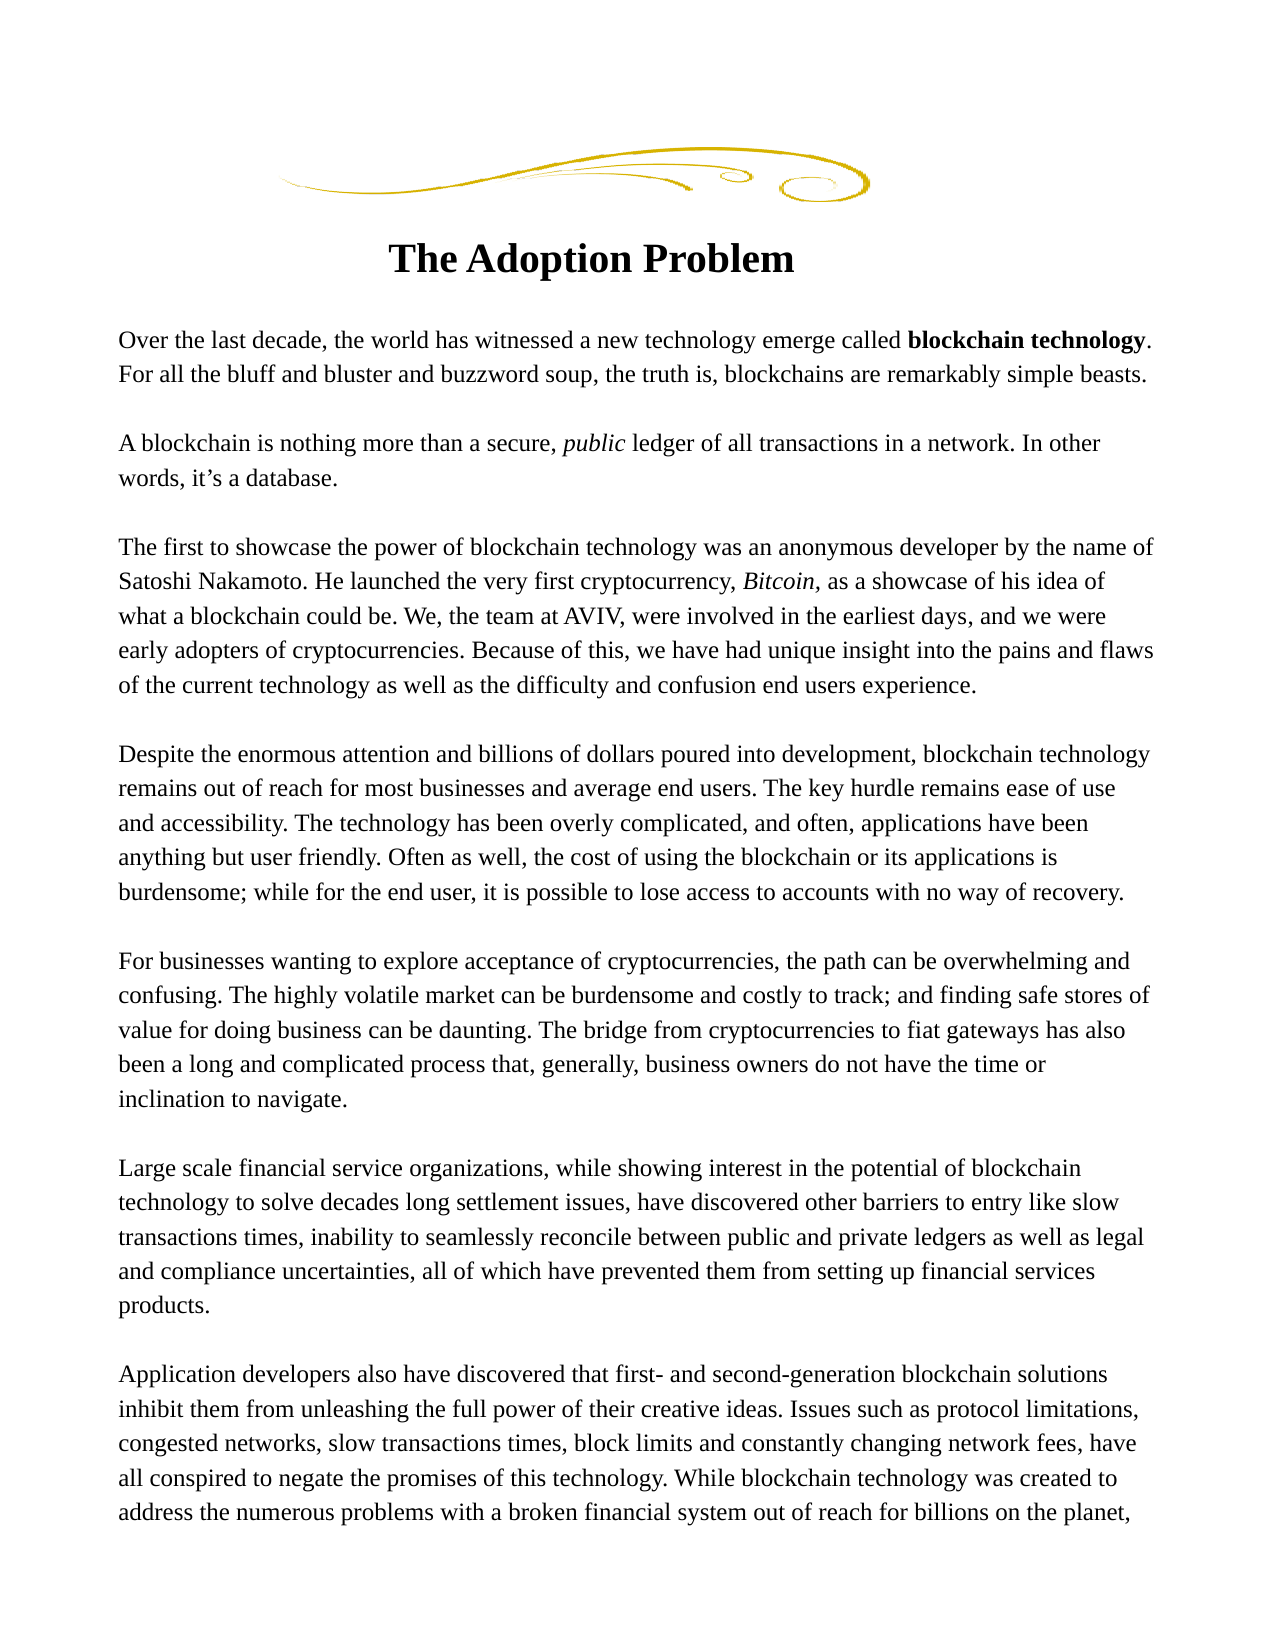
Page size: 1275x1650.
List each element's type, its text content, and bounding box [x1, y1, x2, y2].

text The Adoption Problem [118, 233, 1157, 281]
picture [278, 147, 871, 202]
text Large scale financial service organizations, while showing interest in the potential of blockchain technology to solve decades long settlement issues, have discovered other barriers to entry like slow transactions times, inability to seamlessly reconcile between public and private ledgers as well as legal and compliance uncertainties, all of which have prevented them from setting up financial services products. [118, 1153, 1157, 1319]
text The first to showcase the power of blockchain technology was an anonymous developer by the name of Satoshi Nakamoto. He launched the very first cryptocurrency, Bitcoin, as a showcase of his idea of what a blockchain could be. We, the team at AVIV, were involved in the earliest days, and we were early adopters of cryptocurrencies. Because of this, we have had unique insight into the pains and flaws of the current technology as well as the difficulty and confusion end users experience. [118, 532, 1157, 699]
text Despite the enormous attention and billions of dollars poured into development, blockchain technology remains out of reach for most businesses and average end users. The key hurdle remains ease of use and accessibility. The technology has been overly complicated, and often, applications have been anything but user friendly. Often as well, the cost of using the blockchain or its applications is burdensome; while for the end user, it is possible to lose access to accounts with no way of recovery. [118, 739, 1157, 906]
text A blockchain is nothing more than a secure, public ledger of all transactions in a network. In other words, it’s a database. [118, 428, 1157, 492]
text For businesses wanting to explore acceptance of cryptocurrencies, the path can be overwhelming and confusing. The highly volatile market can be burdensome and costly to track; and finding safe stores of value for doing business can be daunting. The bridge from cryptocurrencies to fiat gateways has also been a long and complicated process that, generally, business owners do not have the time or inclination to navigate. [118, 946, 1157, 1112]
text Over the last decade, the world has witnessed a new technology emerge called blockchain technology. For all the bluff and bluster and buzzword soup, the truth is, blockchains are remarkably simple beasts. [118, 325, 1157, 388]
text Application developers also have discovered that first- and second-generation blockchain solutions inhibit them from unleashing the full power of their creative ideas. Issues such as protocol limitations, congested networks, slow transactions times, block limits and constantly changing network fees, have all conspired to negate the promises of this technology. While blockchain technology was created to address the numerous problems with a broken financial system out of reach for billions on the planet, [118, 1359, 1157, 1526]
